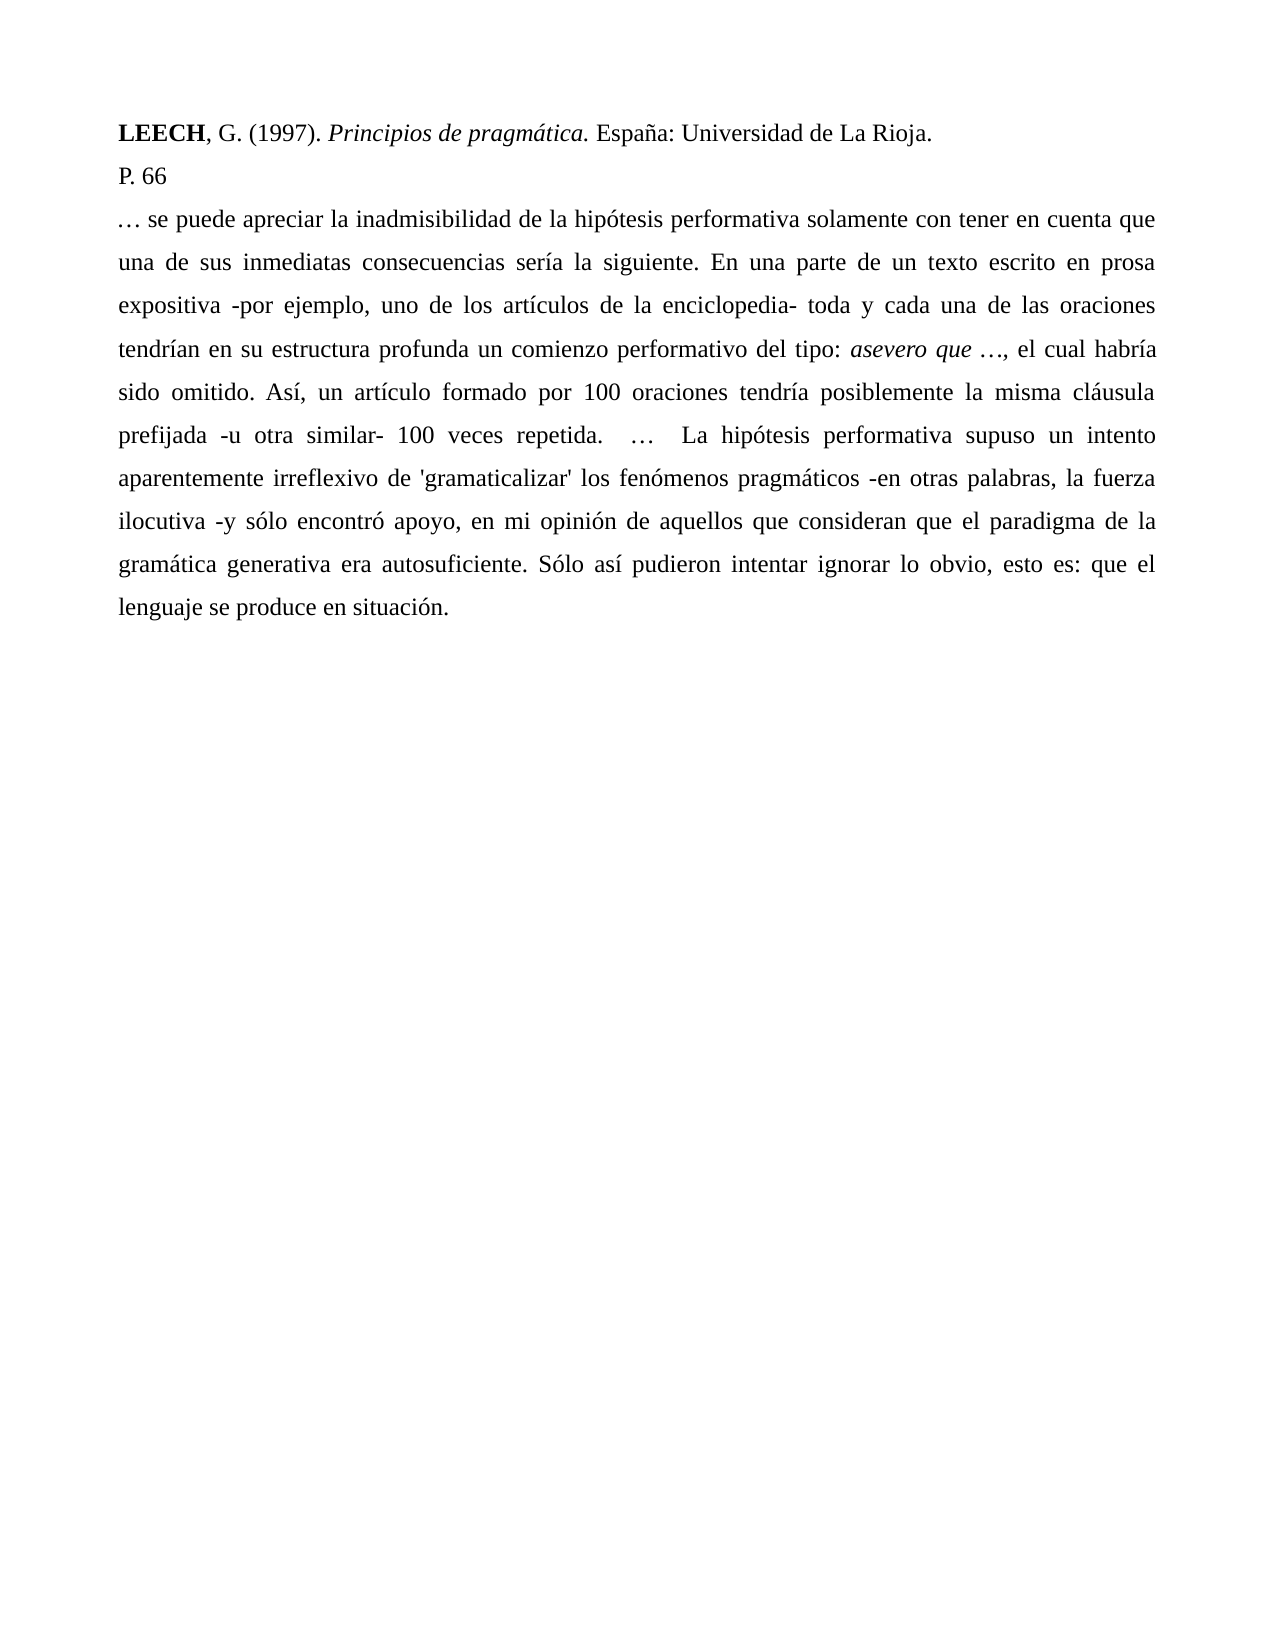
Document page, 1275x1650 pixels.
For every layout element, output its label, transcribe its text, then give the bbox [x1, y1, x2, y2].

text … se puede apreciar la inadmisibilidad de la hipótesis performativa solamente con tener en cuenta que una de sus inmediatas consecuencias sería la siguiente. En una parte de un texto escrito en prosa expositiva -por ejemplo, uno de los artículos de la enciclopedia- toda y cada una de las oraciones tendrían en su estructura profunda un comienzo performativo del tipo: asevero que …, el cual habría sido omitido. Así, un artículo formado por 100 oraciones tendría posiblemente la misma cláusula prefijada -u otra similar- 100 veces repetida. … La hipótesis performativa supuso un intento aparentemente irreflexivo de 'gramaticalizar' los fenómenos pragmáticos -en otras palabras, la fuerza ilocutiva -y sólo encontró apoyo, en mi opinión de aquellos que consideran que el paradigma de la gramática generativa era autosuficiente. Sólo así pudieron intentar ignorar lo obvio, esto es: que el lenguaje se produce en situación. [118, 204, 1157, 621]
text LEECH, G. (1997). Principios de pragmática. España: Universidad de La Rioja. [118, 118, 1157, 147]
text P. 66 [118, 161, 1157, 190]
